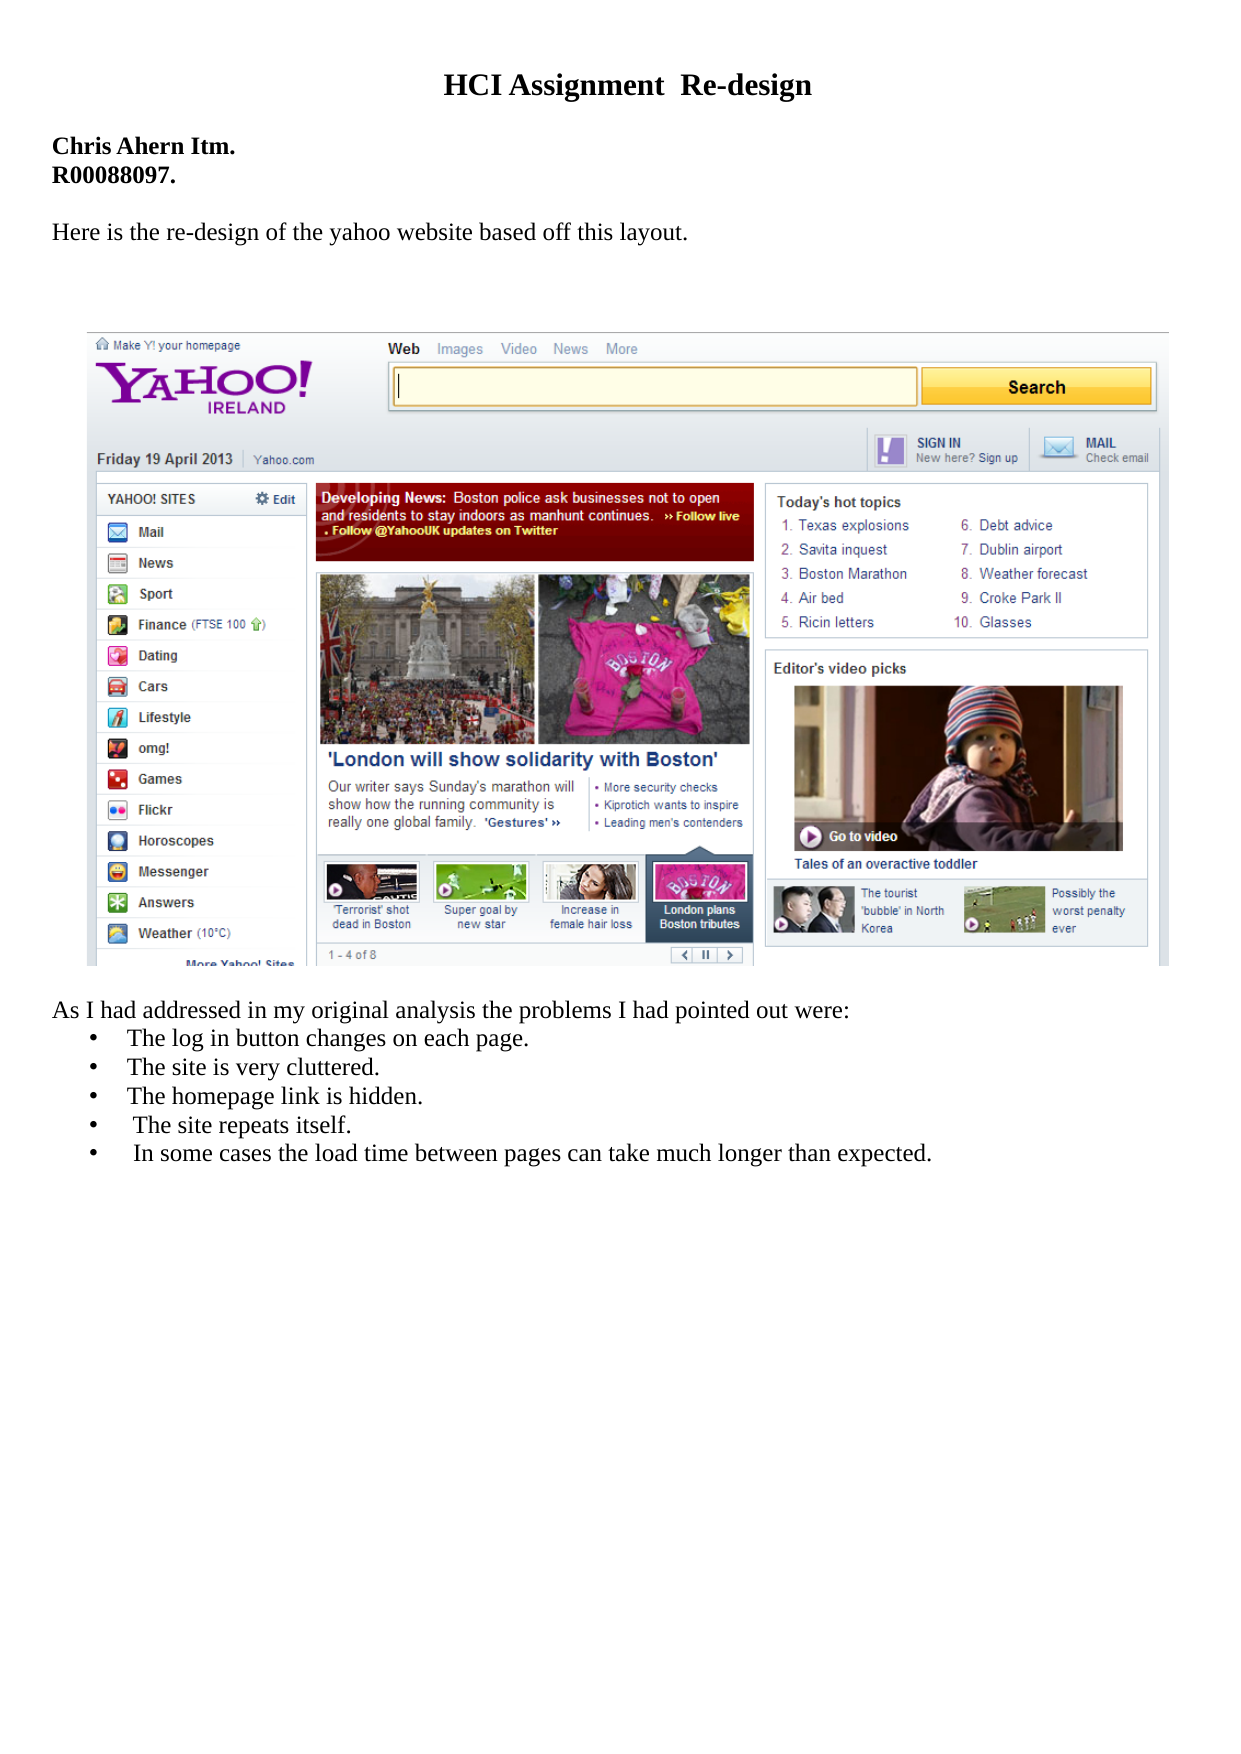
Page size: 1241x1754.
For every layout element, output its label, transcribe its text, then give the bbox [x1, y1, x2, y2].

list The site is very cluttered. [89, 1052, 1204, 1081]
text R00088097. [52, 160, 1204, 188]
text HCI Assignment Re-design [52, 66, 1204, 102]
text Here is the re-design of the yahoo website based off this layout. [52, 217, 1204, 246]
list The homepage link is hidden. [89, 1081, 1204, 1110]
list In some cases the load time between pages can take much longer than expected. [89, 1138, 1204, 1167]
list The log in button changes on each page. [89, 1023, 1204, 1052]
text As I had addressed in my original analysis the problems I had pointed out were: [52, 995, 1204, 1023]
text Chris Ahern Itm. [52, 131, 1204, 160]
list The site repeats itself. [89, 1110, 1204, 1138]
